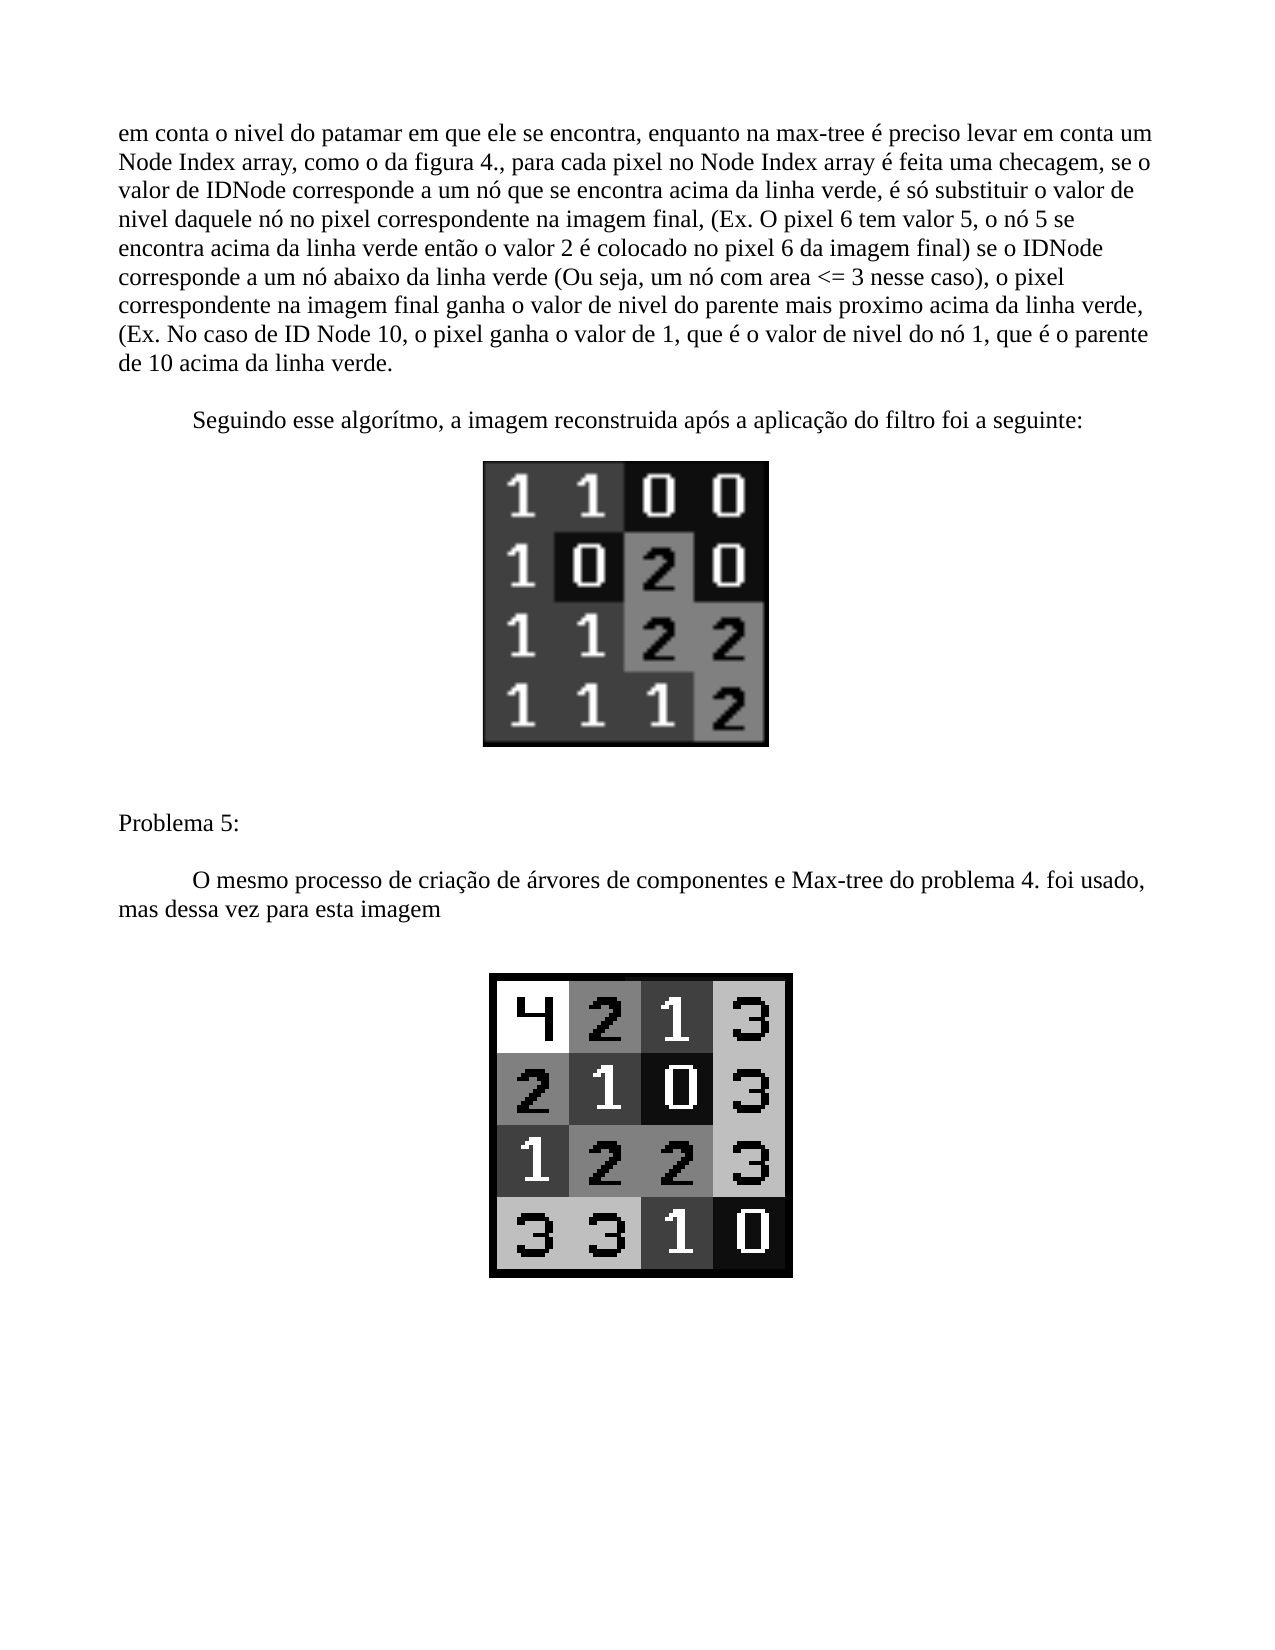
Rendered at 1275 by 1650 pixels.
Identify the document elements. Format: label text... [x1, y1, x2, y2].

picture [489, 973, 793, 1278]
text Problema 5: [118, 808, 1157, 837]
text O mesmo processo de criação de árvores de componentes e Max-tree do problema 4. foi usado, mas dessa vez para esta imagem [118, 866, 1157, 923]
picture [482, 461, 769, 747]
text em conta o nivel do patamar em que ele se encontra, enquanto na max-tree é preciso levar em conta um Node Index array, como o da figura 4., para cada pixel no Node Index array é feita uma checagem, se o valor de IDNode corresponde a um nó que se encontra acima da linha verde, é só substituir o valor de nivel daquele nó no pixel correspondente na imagem final, (Ex. O pixel 6 tem valor 5, o nó 5 se encontra acima da linha verde então o valor 2 é colocado no pixel 6 da imagem final) se o IDNode corresponde a um nó abaixo da linha verde (Ou seja, um nó com area <= 3 nesse caso), o pixel correspondente na imagem final ganha o valor de nivel do parente mais proximo acima da linha verde, (Ex. No caso de ID Node 10, o pixel ganha o valor de 1, que é o valor de nivel do nó 1, que é o parente de 10 acima da linha verde. [118, 118, 1157, 377]
text Seguindo esse algorítmo, a imagem reconstruida após a aplicação do filtro foi a seguinte: [118, 406, 1157, 434]
